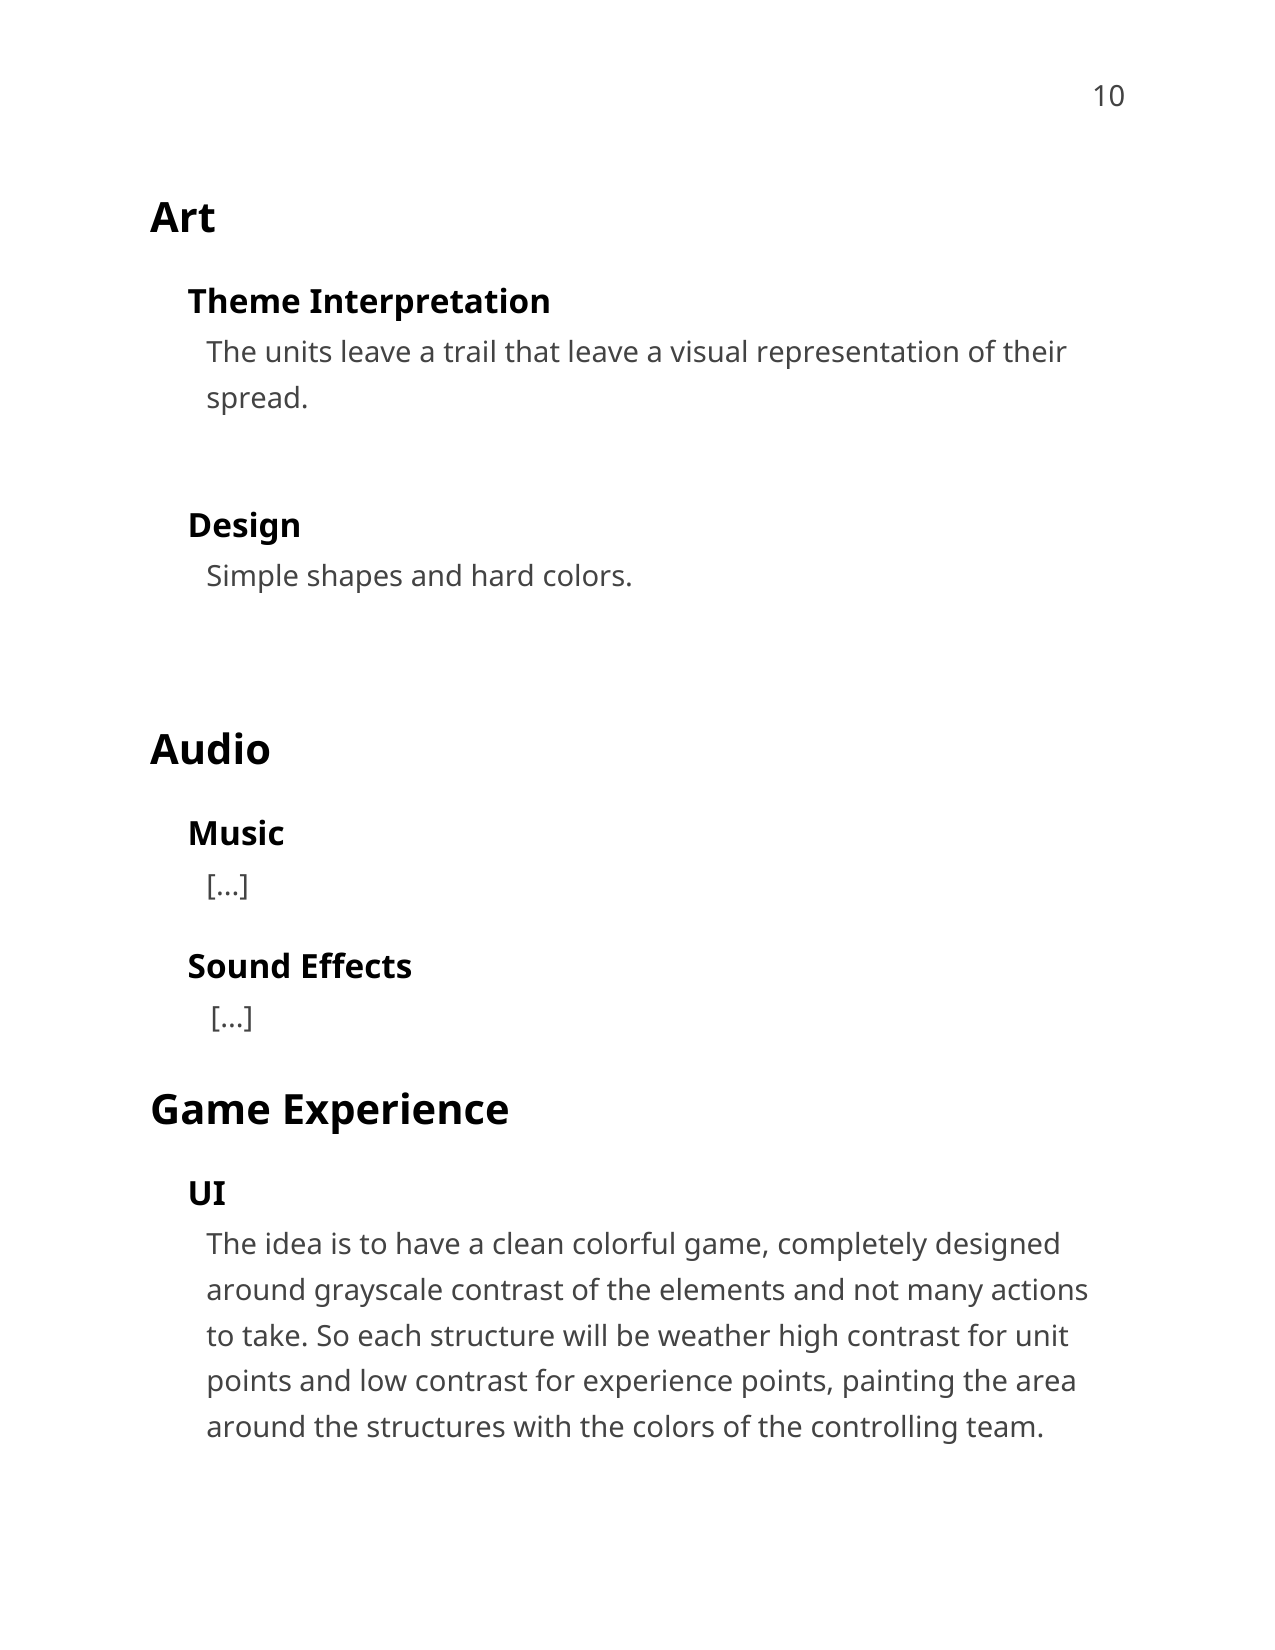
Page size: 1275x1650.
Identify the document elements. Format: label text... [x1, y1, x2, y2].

text Simple shapes and hard colors. [206, 555, 1125, 595]
text The units leave a trail that leave a visual representation of their spread. [206, 331, 1125, 417]
subtitle UI [187, 1170, 1125, 1215]
text The idea is to have a clean colorful game, completely designed around grayscale contrast of the elements and not many actions to take. So each structure will be weather high contrast for unit points and low contrast for experience points, painting the area around the structures with the colors of the controlling team. [206, 1223, 1125, 1446]
subtitle Design [187, 502, 1125, 547]
subtitle Art [150, 187, 1125, 244]
subtitle Game Experience [150, 1080, 1125, 1136]
text [...] [206, 864, 1125, 903]
subtitle Audio [150, 720, 1125, 777]
subtitle Theme Interpretation [187, 278, 1125, 323]
subtitle Music [187, 810, 1125, 856]
text [...] [150, 997, 1125, 1036]
subtitle Sound Effects [187, 943, 1125, 988]
